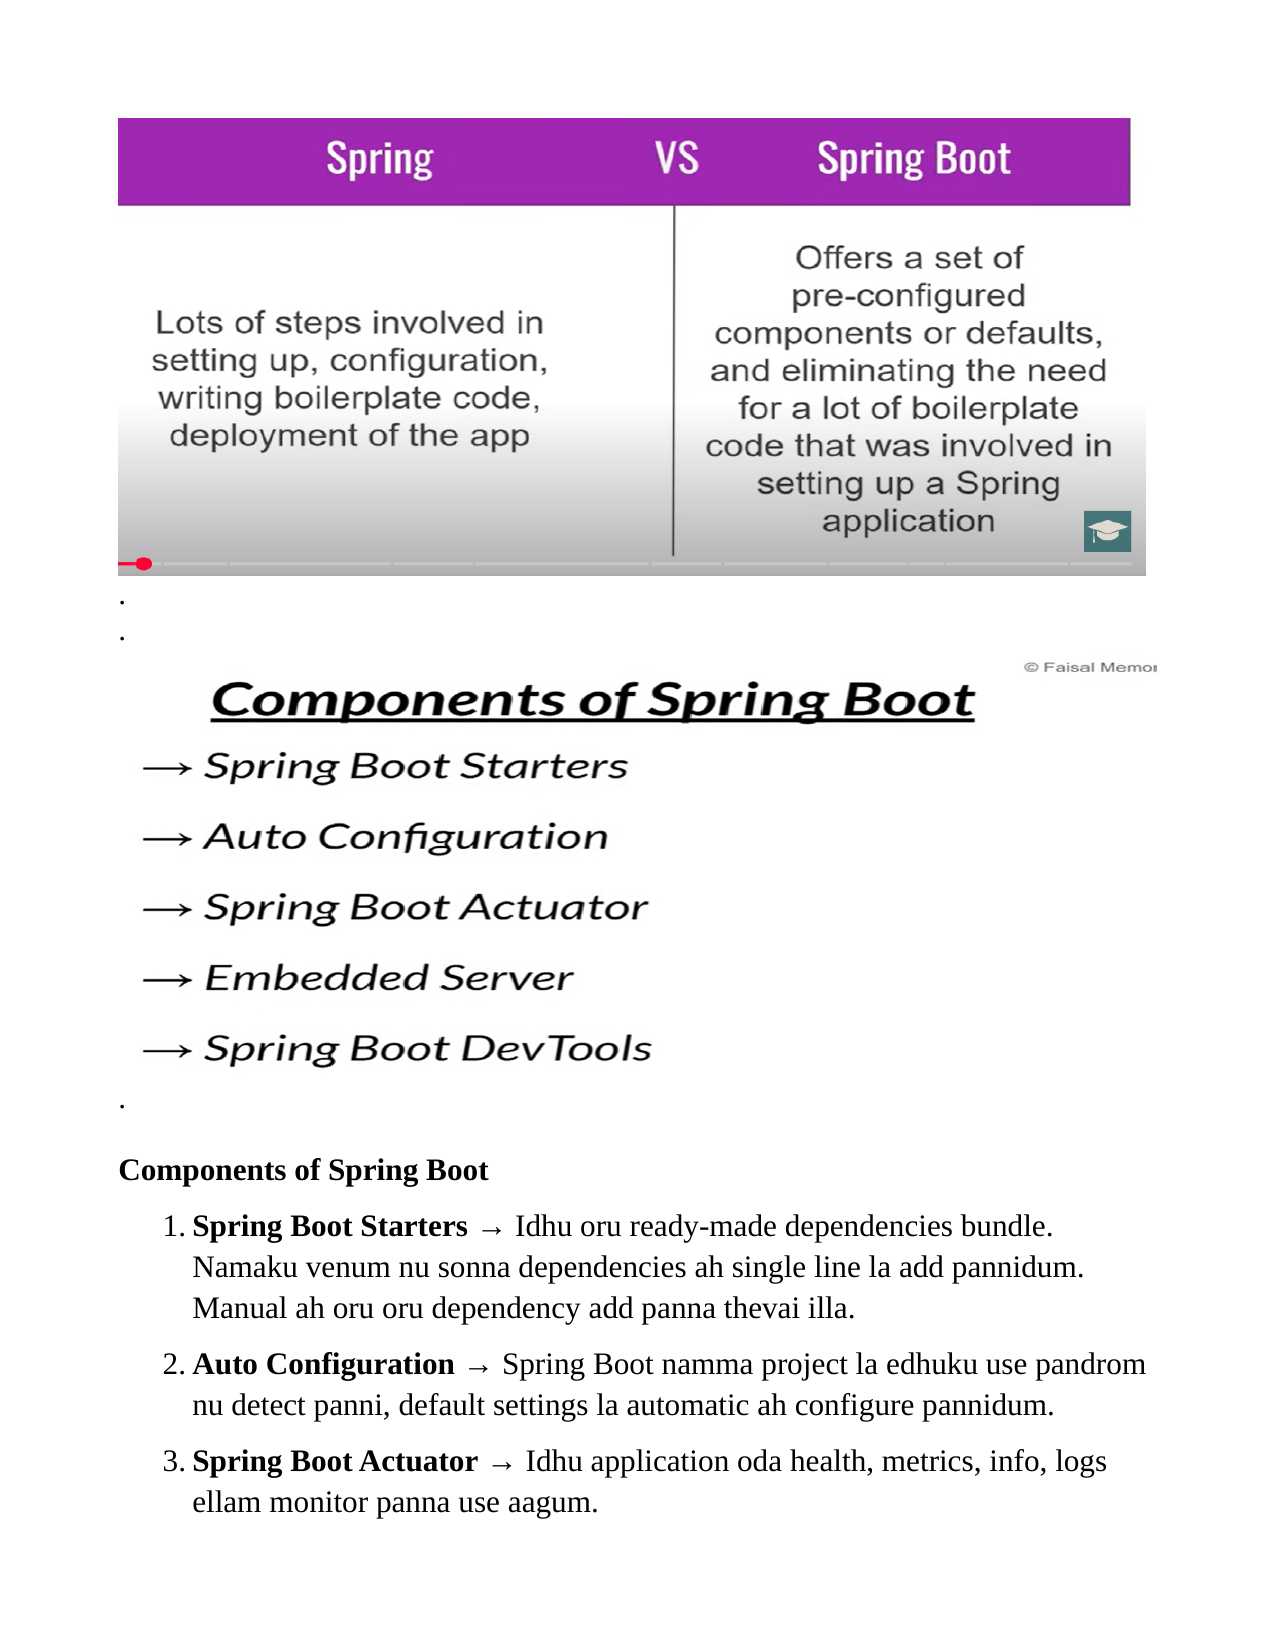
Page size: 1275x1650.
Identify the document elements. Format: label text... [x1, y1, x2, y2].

text . [118, 611, 1157, 647]
picture [118, 647, 1157, 1080]
text . [118, 576, 1157, 611]
text . [118, 1080, 1157, 1115]
list Spring Boot Actuator → Idhu application oda health, metrics, info, logs ellam monitor panna use aagum. [162, 1442, 1157, 1519]
text Components of Spring Boot [118, 1151, 1157, 1187]
picture [118, 118, 1157, 576]
list Spring Boot Starters → Idhu oru ready-made dependencies bundle. Namaku venum nu sonna dependencies ah single line la add pannidum. Manual ah oru oru dependency add panna thevai illa. [162, 1207, 1157, 1325]
list Auto Configuration → Spring Boot namma project la edhuku use pandrom nu detect panni, default settings la automatic ah configure pannidum. [162, 1345, 1157, 1422]
